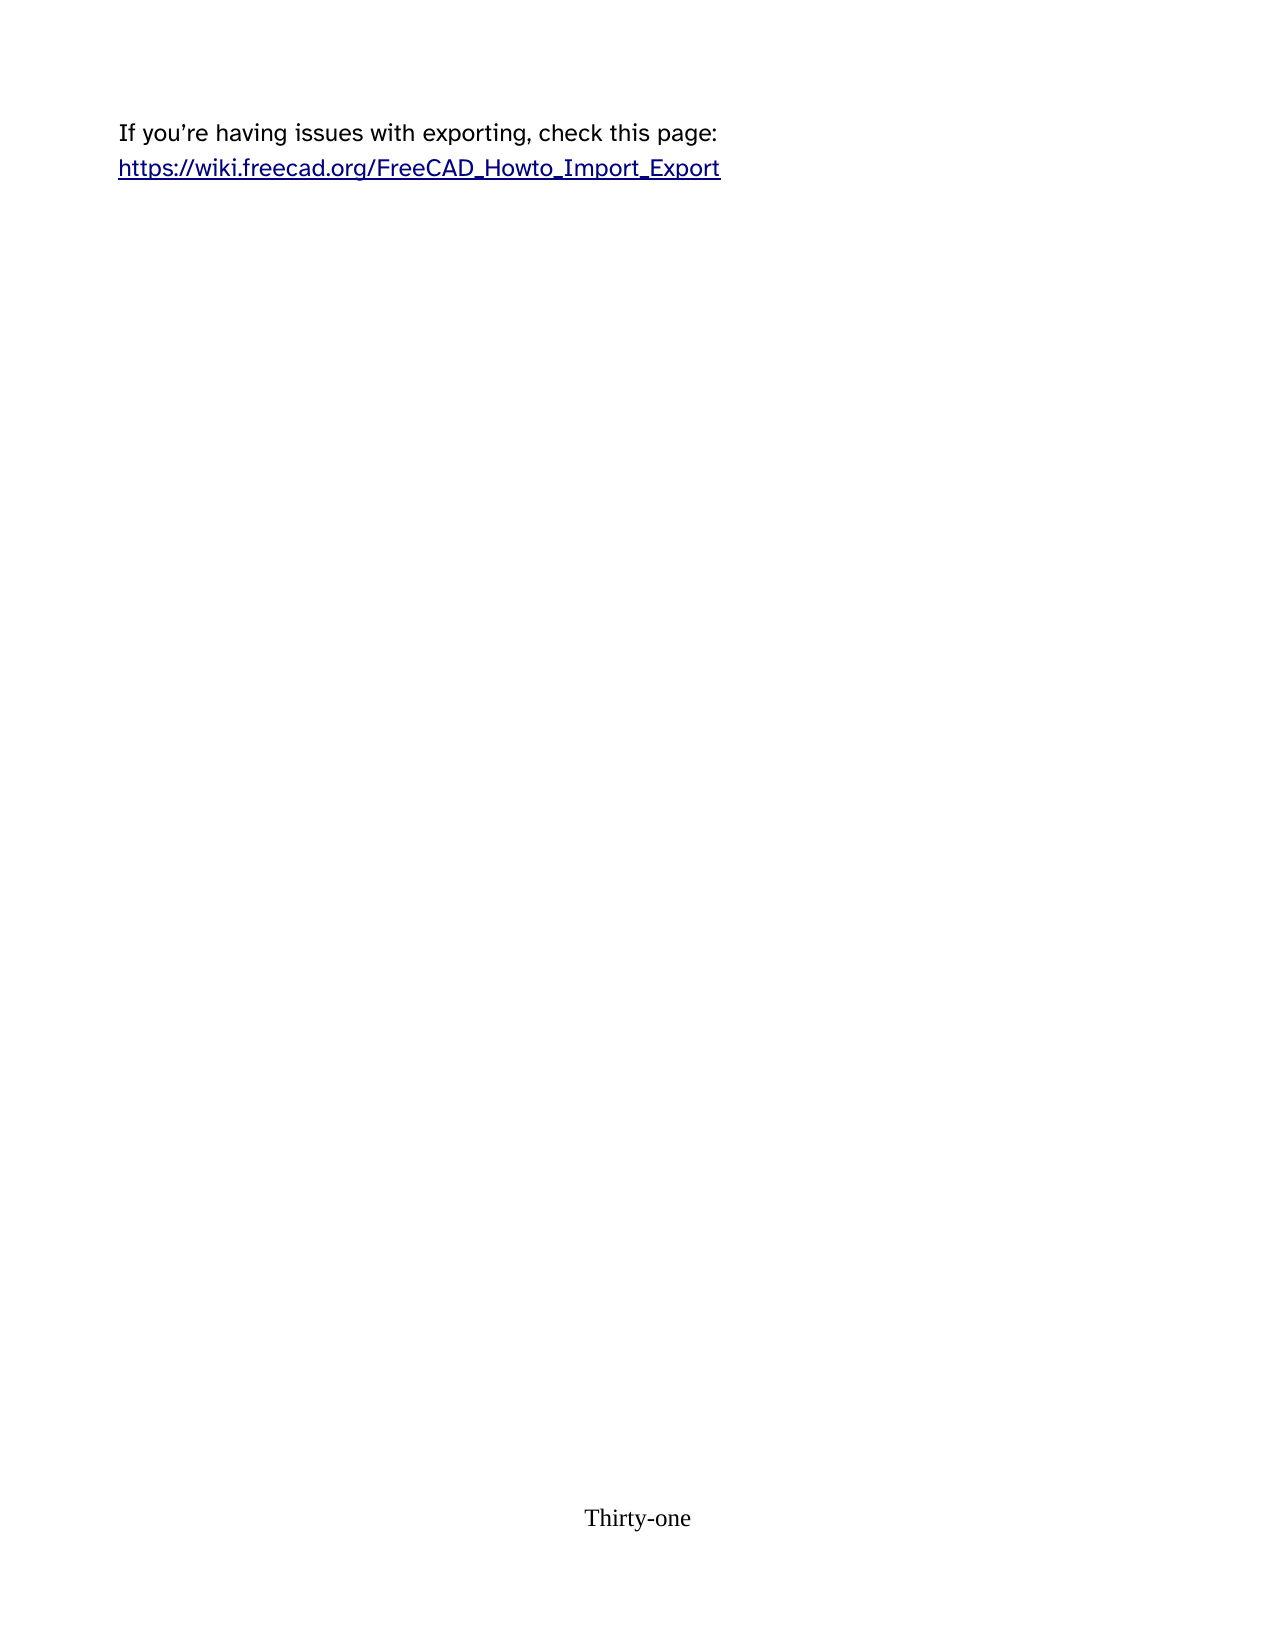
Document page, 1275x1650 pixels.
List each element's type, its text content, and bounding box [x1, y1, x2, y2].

text If you’re having issues with exporting, check this page: https://wiki.freecad.org/FreeCAD_Howto_Import_Export [118, 118, 1157, 182]
